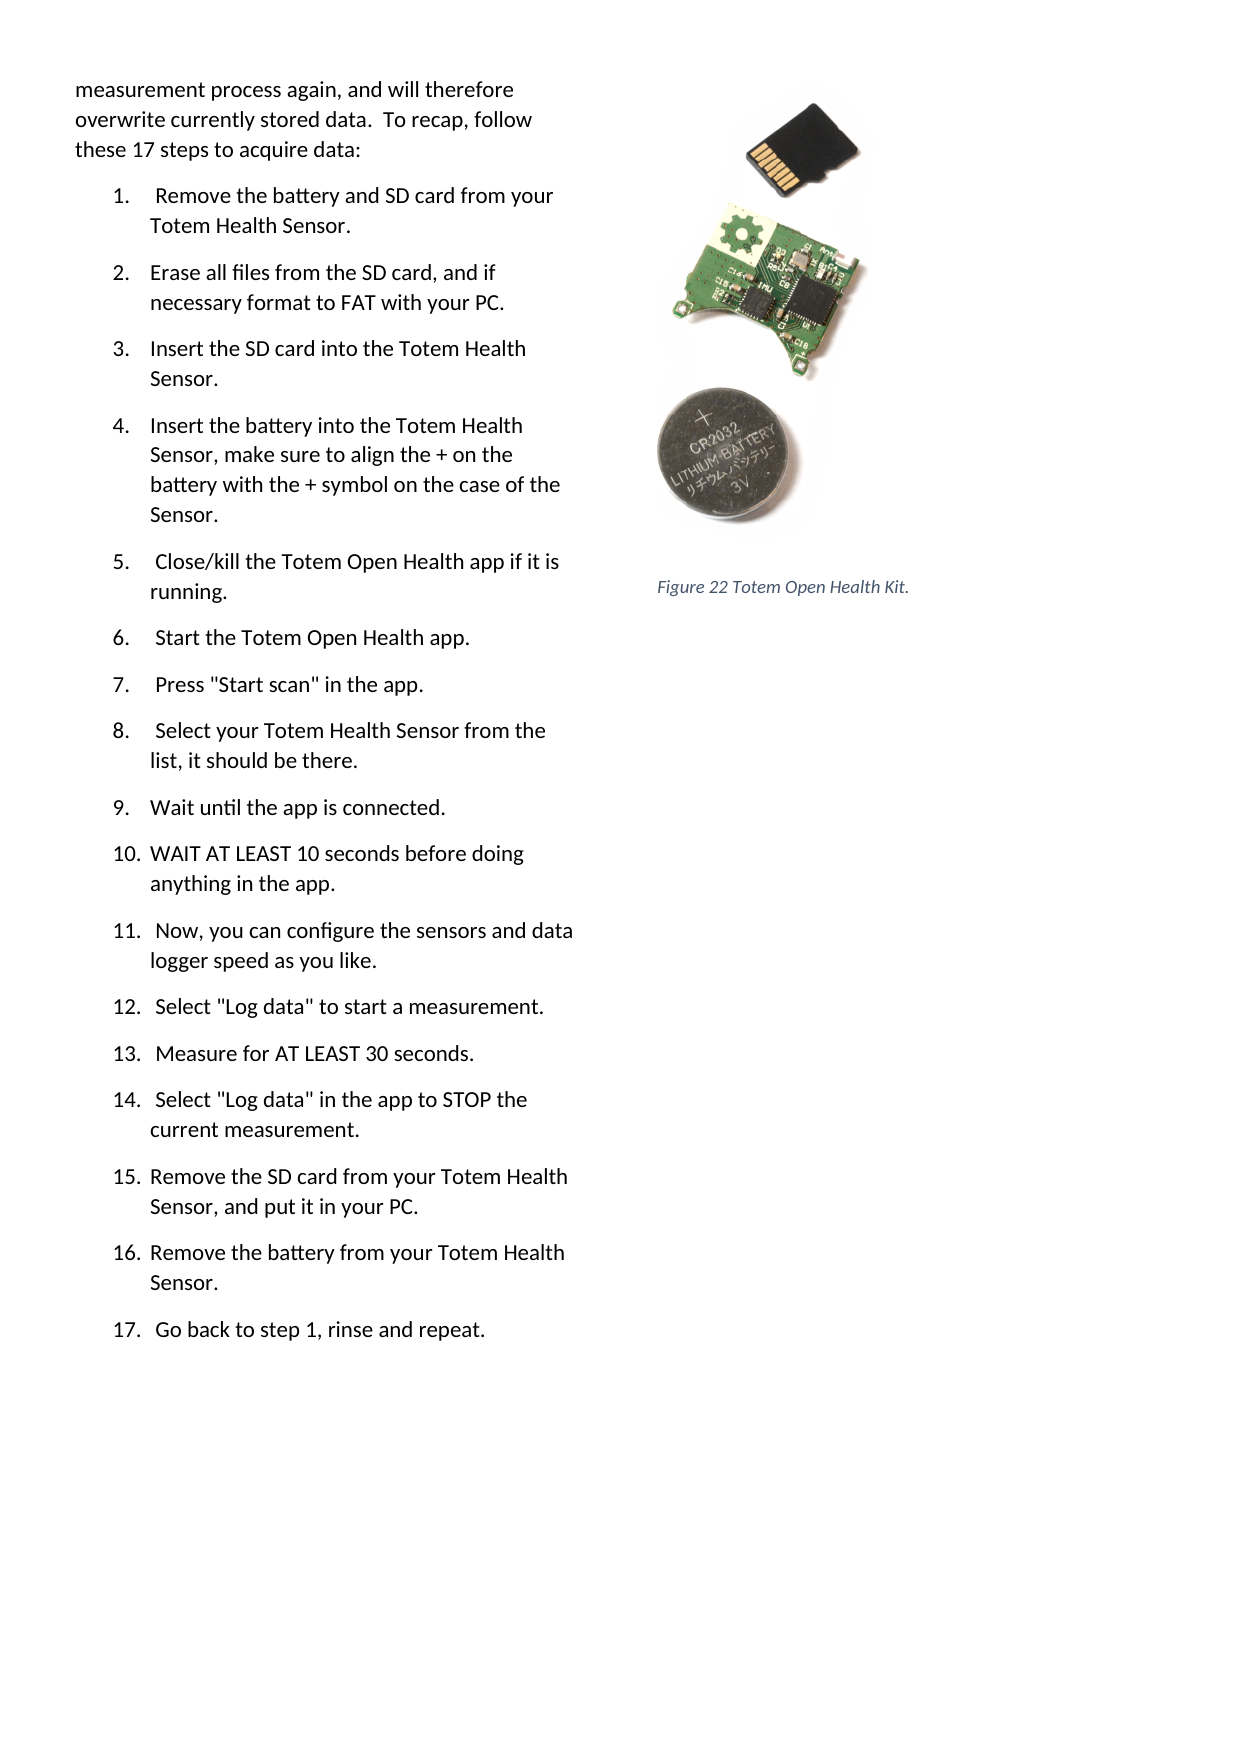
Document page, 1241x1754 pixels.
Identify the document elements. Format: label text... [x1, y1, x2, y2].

list Measure for AT LEAST 30 seconds. [112, 1039, 583, 1067]
list Go back to step 1, rinse and repeat. [112, 1315, 583, 1343]
text Figure 22 Totem Open Health Kit. [657, 575, 1165, 598]
list Remove the SD card from your Totem Health Sensor, and put it in your PC. [112, 1162, 583, 1220]
list Close/kill the Totem Open Health app if it is running. [112, 547, 583, 605]
list Remove the battery from your Totem Health Sensor. [112, 1238, 583, 1296]
list Press "Start scan" in the app. [112, 670, 583, 698]
list Now, you can configure the sensors and data logger speed as you like. [112, 916, 583, 974]
list Select "Log data" to start a measurement. [112, 992, 583, 1021]
text measurement process again, and will therefore overwrite currently stored data. To recap, follow these 17 steps to acquire data: [75, 75, 583, 163]
list Select "Log data" in the app to STOP the current measurement. [112, 1086, 583, 1143]
list Start the Totem Open Health app. [112, 623, 583, 651]
list Erase all files from the SD card, and if necessary format to FAT with your PC. [112, 258, 583, 316]
list Wait until the app is connected. [112, 793, 583, 821]
list Select your Totem Health Sensor from the list, it should be there. [112, 717, 583, 774]
list Remove the battery and SD card from your Totem Health Sensor. [112, 181, 583, 239]
list WAIT AT LEAST 10 seconds before doing anything in the app. [112, 839, 583, 897]
list Insert the battery into the Totem Health Sensor, make sure to align the + on the battery with the + symbol on the case of the Sensor. [112, 411, 583, 528]
list Insert the SD card into the Totem Health Sensor. [112, 334, 583, 392]
